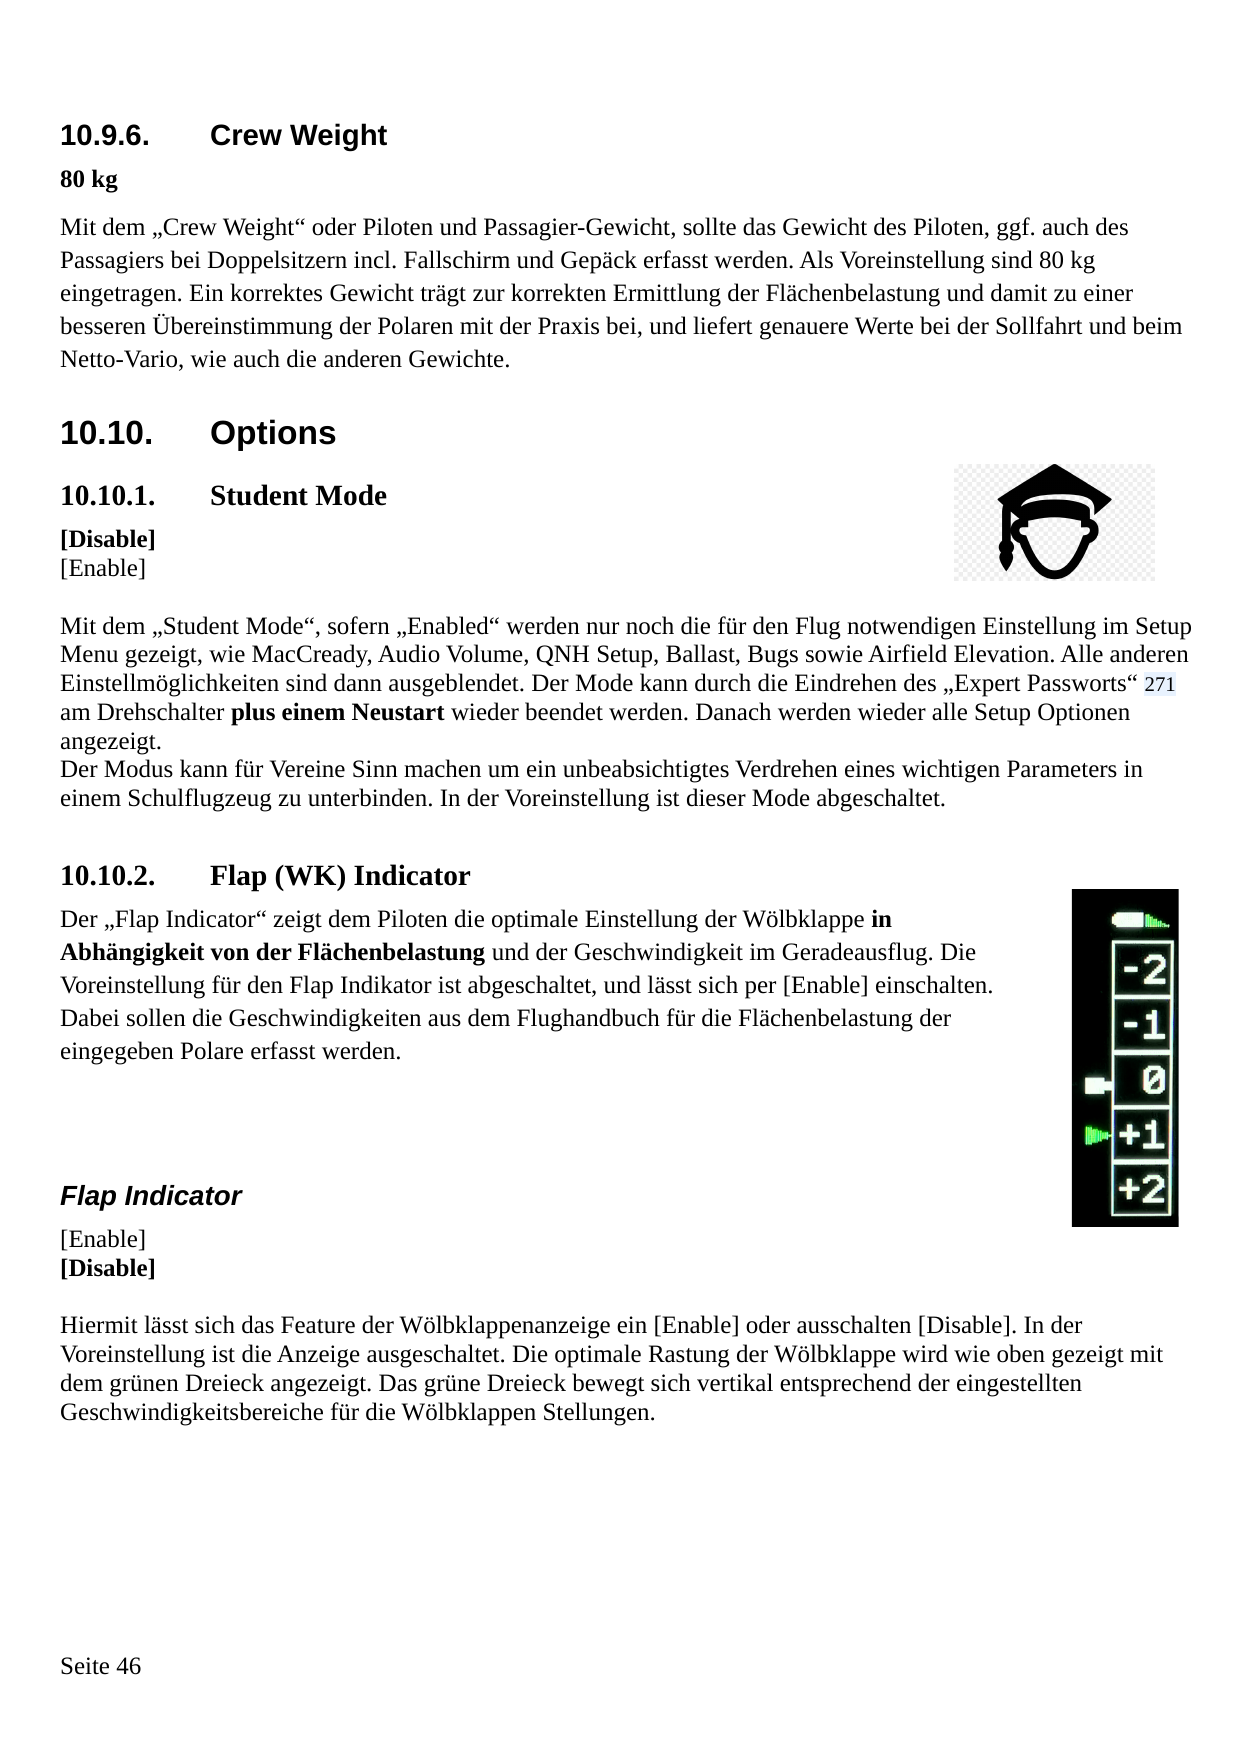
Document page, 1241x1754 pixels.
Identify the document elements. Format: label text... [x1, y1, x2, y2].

subtitle Crew Weight [60, 118, 1207, 152]
subtitle [1179, 1180, 1207, 1212]
text Hiermit lässt sich das Feature der Wölbklappenanzeige ein [Enable] oder ausschalten [Disable]. In der Voreinstellung ist die Anzeige ausgeschaltet. Die optimale Rastung der Wölbklappe wird wie oben gezeigt mit dem grünen Dreieck angezeigt. Das grüne Dreieck bewegt sich vertikal entsprechend der eingestellten Geschwindigkeitsbereiche für die Wölbklappen Stellungen. [60, 1310, 1207, 1425]
subtitle Flap (WK) Indicator [60, 858, 1207, 892]
text Der Modus kann für Vereine Sinn machen um ein unbeabsichtigtes Verdrehen eines wichtigen Parameters in einem Schulflugzeug zu unterbinden. In der Voreinstellung ist dieser Mode abgeschaltet. [60, 754, 1207, 812]
text Mit dem „Crew Weight“ oder Piloten und Passagier-Gewicht, sollte das Gewicht des Piloten, ggf. auch des Passagiers bei Doppelsitzern incl. Fallschirm und Gepäck erfasst werden. Als Voreinstellung sind 80 kg eingetragen. Ein korrektes Gewicht trägt zur korrekten Ermittlung der Flächenbelastung und damit zu einer besseren Übereinstimmung der Polaren mit der Praxis bei, und liefert genauere Werte bei der Sollfahrt und beim Netto-Vario, wie auch die anderen Gewichte. [60, 212, 1207, 373]
text [Disable] [60, 1253, 1207, 1282]
text [Enable] [60, 553, 1207, 582]
subtitle Flap Indicator [60, 1180, 1071, 1212]
text 80 kg [60, 164, 1207, 193]
picture [1071, 889, 1179, 1227]
subtitle [1155, 478, 1207, 512]
text Der „Flap Indicator“ zeigt dem Piloten die optimale Einstellung der Wölbklappe in Abhängigkeit von der Flächenbelastung und der Geschwindigkeit im Geradeausflug. Die Voreinstellung für den Flap Indikator ist abgeschaltet, und lässt sich per [Enable] einschalten. Dabei sollen die Geschwindigkeiten aus dem Flughandbuch für die Flächenbelastung der eingegeben Polare erfasst werden. [60, 904, 1071, 1065]
subtitle Options [60, 412, 1207, 451]
picture [954, 464, 1155, 581]
subtitle Student Mode [60, 478, 954, 512]
text Mit dem „Student Mode“, sofern „Enabled“ werden nur noch die für den Flug notwendigen Einstellung im Setup Menu gezeigt, wie MacCready, Audio Volume, QNH Setup, Ballast, Bugs sowie Airfield Elevation. Alle anderen Einstellmöglichkeiten sind dann ausgeblendet. Der Mode kann durch die Eindrehen des „Expert Passworts“ 271 am Drehschalter plus einem Neustart wieder beendet werden. Danach werden wieder alle Setup Optionen angezeigt. [60, 611, 1207, 754]
text [Disable] [60, 524, 954, 553]
text [1155, 524, 1207, 553]
text [Enable] [60, 1224, 1207, 1253]
